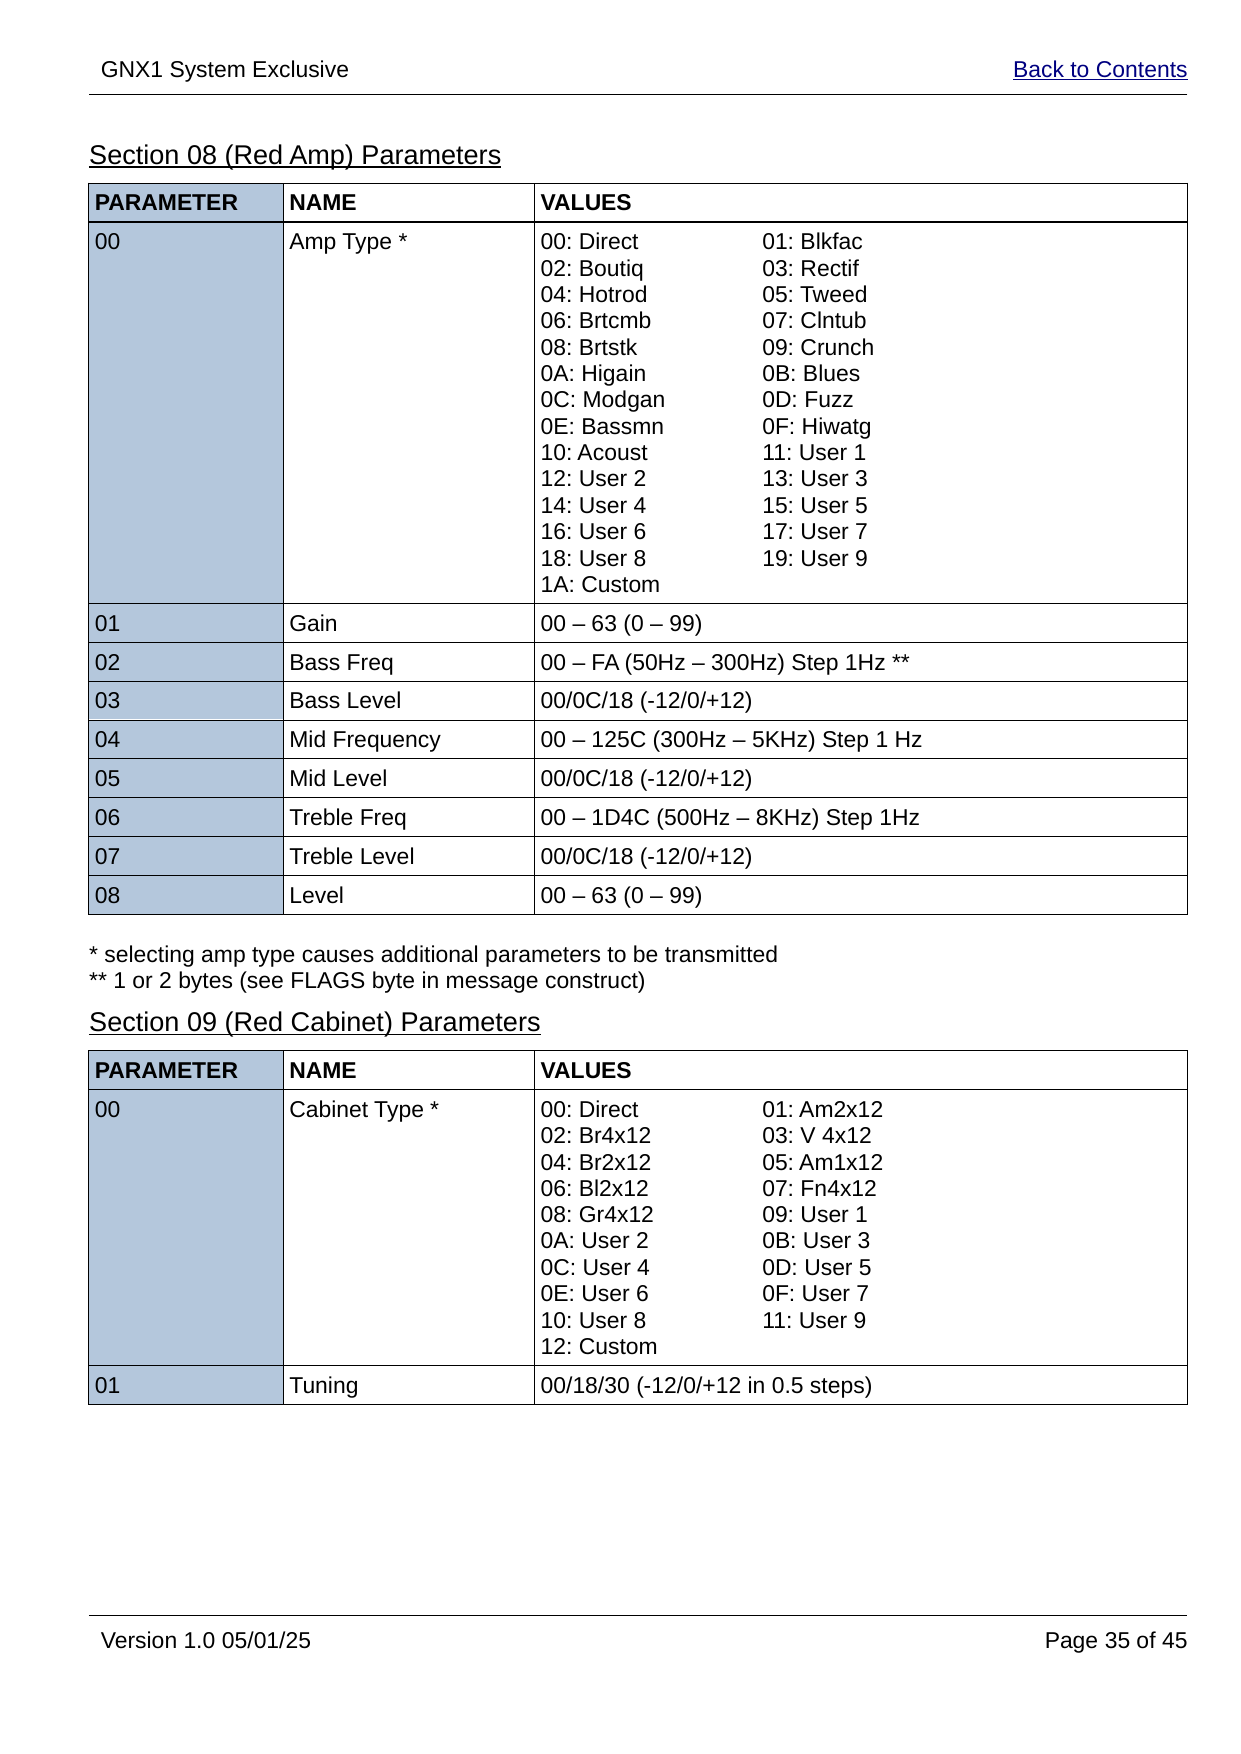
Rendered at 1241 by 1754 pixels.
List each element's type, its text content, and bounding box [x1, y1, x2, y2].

table_cell 08 [89, 876, 283, 914]
table_header NAME [284, 1051, 534, 1089]
table_header PARAMETER [89, 184, 283, 221]
table_cell 00: Direct 01: Blkfac 02: Boutiq 03: Rectif 04: Hotrod 05: Tweed 06: Brtcmb 07: Clntub 08: Brtstk 09: Crunch 0A: Higain 0B: Blues 0C: Modgan 0D: Fuzz 0E: Bassmn 0F: Hiwatg 10: Acoust 11: User 1 12: User 2 13: User 3 14: User 4 15: User 5 16: User 6 17: User 7 18: User 8 19: User 9 1A: Custom [535, 223, 1187, 603]
table_cell Bass Freq [284, 643, 534, 681]
table_cell Gain [284, 604, 534, 642]
table_cell Treble Freq [284, 798, 534, 836]
table_cell Mid Level [284, 759, 534, 797]
text ** 1 or 2 bytes (see FLAGS byte in message construct) [89, 967, 1187, 994]
table_cell 03 [89, 682, 283, 719]
table_cell 04 [89, 721, 283, 758]
table_cell 00 – 63 (0 – 99) [535, 876, 1187, 914]
table_cell Tuning [284, 1366, 534, 1404]
table_cell Amp Type * [284, 223, 534, 603]
table_cell Bass Level [284, 682, 534, 719]
subtitle Section 08 (Red Amp) Parameters [89, 139, 1187, 170]
table_cell 01 [89, 604, 283, 642]
table_cell 00 – FA (50Hz – 300Hz) Step 1Hz ** [535, 643, 1187, 681]
table_cell 00/0C/18 (-12/0/+12) [535, 682, 1187, 719]
table_cell Cabinet Type * [284, 1090, 534, 1365]
table_cell 00/18/30 (-12/0/+12 in 0.5 steps) [535, 1366, 1187, 1404]
table_header VALUES [535, 1051, 1187, 1089]
table_header PARAMETER [89, 1051, 283, 1089]
text * selecting amp type causes additional parameters to be transmitted [89, 941, 1187, 967]
table_cell Treble Level [284, 837, 534, 875]
table_cell 00/0C/18 (-12/0/+12) [535, 759, 1187, 797]
table_header NAME [284, 184, 534, 221]
table_cell 02 [89, 643, 283, 681]
subtitle Section 09 (Red Cabinet) Parameters [89, 1006, 1187, 1038]
table_cell 00 – 1D4C (500Hz – 8KHz) Step 1Hz [535, 798, 1187, 836]
table_cell 00 – 125C (300Hz – 5KHz) Step 1 Hz [535, 721, 1187, 758]
table_cell 00 [89, 223, 283, 603]
table_cell 07 [89, 837, 283, 875]
table_cell 01 [89, 1366, 283, 1404]
table_cell 06 [89, 798, 283, 836]
table_cell Mid Frequency [284, 721, 534, 758]
table_header VALUES [535, 184, 1187, 221]
table_cell Level [284, 876, 534, 914]
table_cell 00/0C/18 (-12/0/+12) [535, 837, 1187, 875]
table_cell 05 [89, 759, 283, 797]
table_cell 00 – 63 (0 – 99) [535, 604, 1187, 642]
table_cell 00: Direct 01: Am2x12 02: Br4x12 03: V 4x12 04: Br2x12 05: Am1x12 06: Bl2x12 07: Fn4x12 08: Gr4x12 09: User 1 0A: User 2 0B: User 3 0C: User 4 0D: User 5 0E: User 6 0F: User 7 10: User 8 11: User 9 12: Custom [535, 1090, 1187, 1365]
table_cell 00 [89, 1090, 283, 1365]
